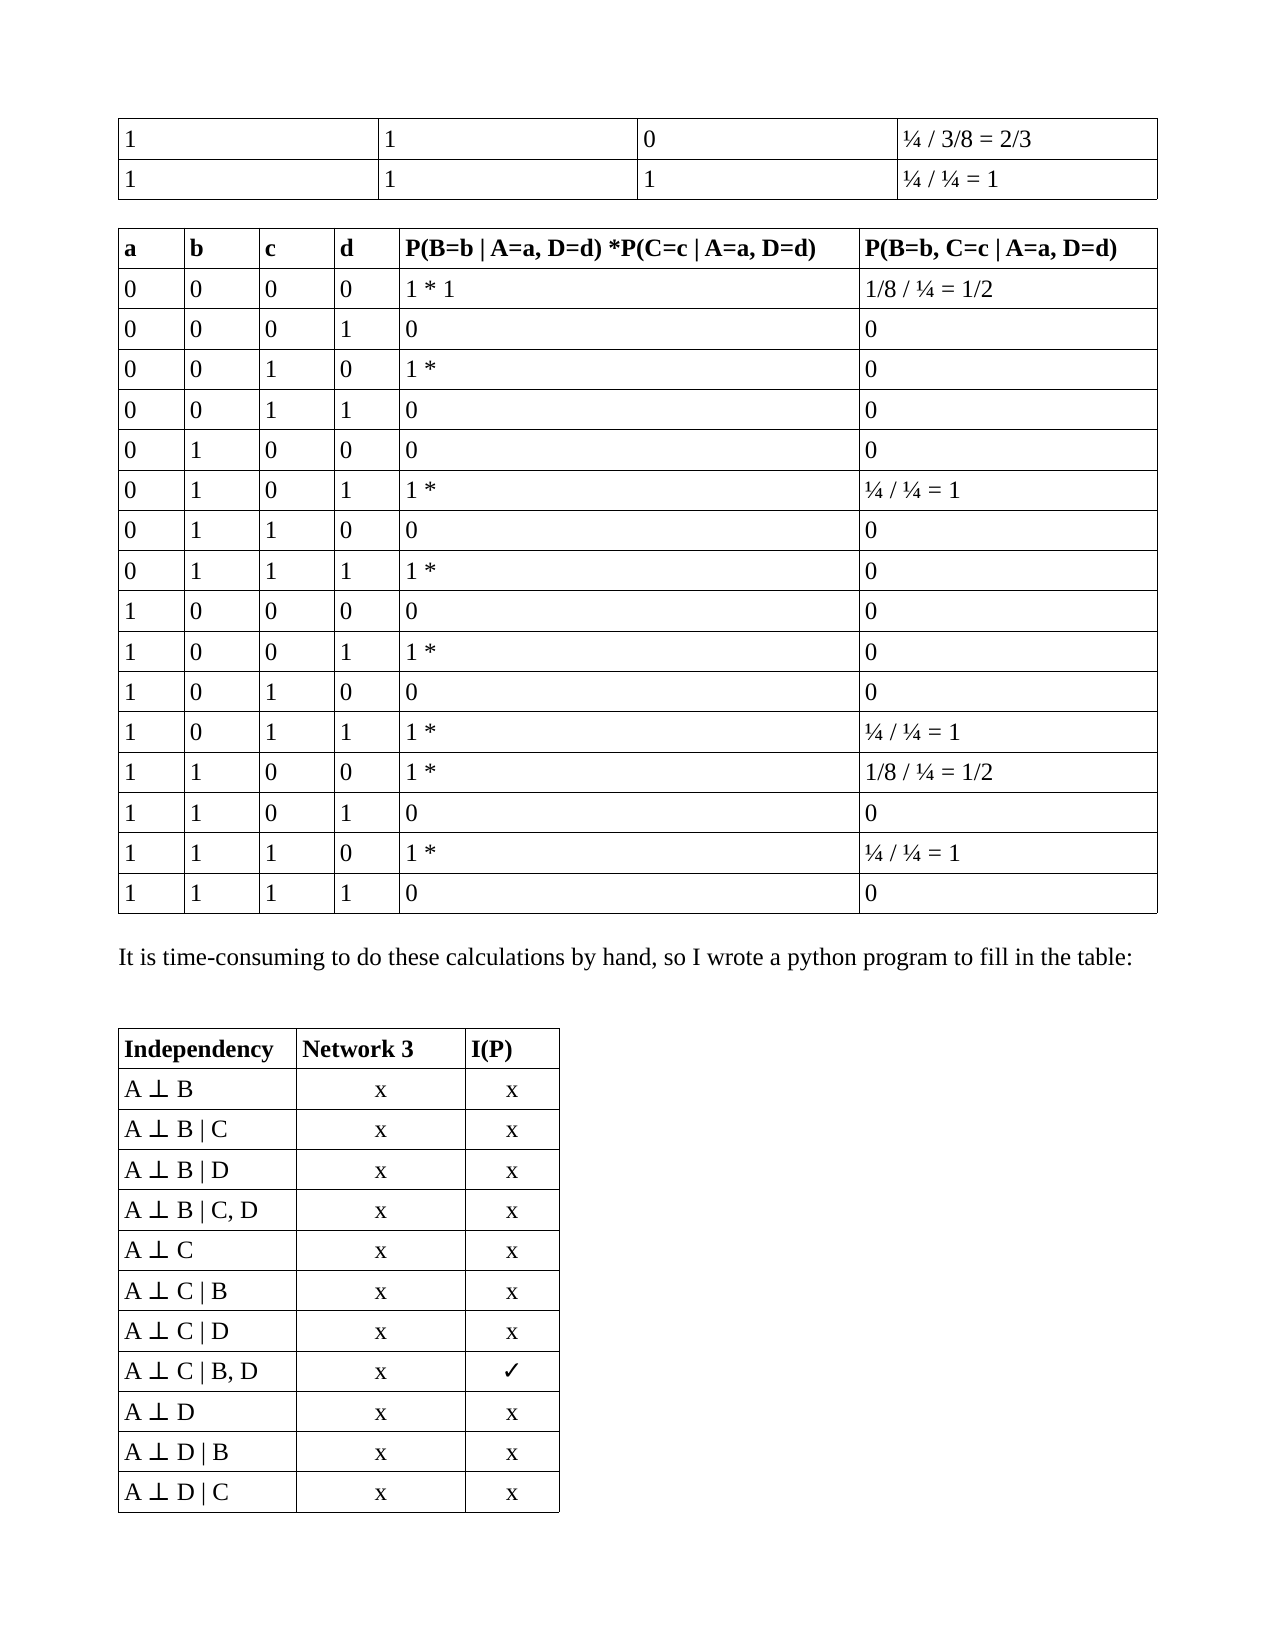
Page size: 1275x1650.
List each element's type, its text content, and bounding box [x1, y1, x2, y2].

table_cell 0 [260, 269, 334, 308]
table_cell 0 [335, 269, 399, 308]
table_cell 1 [260, 511, 334, 550]
table_cell x [297, 1150, 465, 1189]
table_cell 1 [260, 350, 334, 389]
table_cell 1 [260, 390, 334, 429]
table_cell 1 * 1 [400, 269, 859, 308]
table_cell x [466, 1110, 559, 1149]
table_cell 1 [119, 160, 378, 199]
table_cell 1 * [400, 471, 859, 510]
table_cell 1 [119, 793, 184, 832]
table_cell ¼ / ¼ = 1 [860, 833, 1157, 873]
table_header P(B=b, C=c | A=a, D=d) [860, 229, 1157, 268]
table_cell x [466, 1432, 559, 1471]
table_cell 0 [860, 793, 1157, 832]
table_cell x [466, 1271, 559, 1310]
table_cell 1 [185, 753, 259, 792]
table_cell 0 [860, 511, 1157, 550]
table_cell 1 [260, 712, 334, 752]
table_cell 1 [335, 712, 399, 752]
table_cell x [466, 1311, 559, 1351]
table_cell 0 [400, 430, 859, 469]
table_cell 1 * [400, 350, 859, 389]
table_cell 1 [119, 753, 184, 792]
table_cell 0 [119, 309, 184, 348]
table_cell ¼ / 3/8 = 2/3 [898, 119, 1157, 158]
table_cell 0 [860, 430, 1157, 469]
table_cell 1 * [400, 833, 859, 873]
table_cell x [297, 1432, 465, 1471]
table_cell 1 [185, 511, 259, 550]
table_cell 1 [185, 833, 259, 873]
table_cell 0 [260, 430, 334, 469]
table_cell 1 [638, 160, 897, 199]
table_cell 1 [335, 793, 399, 832]
table_cell 0 [185, 632, 259, 671]
table_cell 1 [335, 471, 399, 510]
table_cell 1 [119, 833, 184, 873]
table_cell A ⊥ C | B [119, 1271, 296, 1310]
table_cell 0 [860, 874, 1157, 913]
table_cell 1 [185, 471, 259, 510]
table_cell 0 [119, 390, 184, 429]
table_cell ✓ [466, 1352, 559, 1391]
table_cell 0 [860, 309, 1157, 348]
table_cell 0 [185, 350, 259, 389]
table_cell 0 [860, 632, 1157, 671]
table_cell 0 [185, 672, 259, 711]
table_cell 0 [860, 551, 1157, 590]
table_cell 1 [260, 672, 334, 711]
table_header b [185, 229, 259, 268]
table_header Independency [119, 1029, 296, 1068]
table_header d [335, 229, 399, 268]
table_cell x [297, 1472, 465, 1512]
table_header I(P) [466, 1029, 559, 1068]
table_cell 1 [260, 551, 334, 590]
table_cell 0 [260, 309, 334, 348]
table_cell A ⊥ D | C [119, 1472, 296, 1512]
table_cell 1 * [400, 632, 859, 671]
table_cell x [297, 1271, 465, 1310]
table_cell 0 [335, 511, 399, 550]
table_header a [119, 229, 184, 268]
table_cell 0 [335, 833, 399, 873]
table_cell x [297, 1352, 465, 1391]
table_cell 0 [119, 430, 184, 469]
table_cell 1 [260, 833, 334, 873]
table_cell ¼ / ¼ = 1 [860, 471, 1157, 510]
table_cell 0 [860, 350, 1157, 389]
table_cell 0 [260, 753, 334, 792]
table_cell 0 [119, 511, 184, 550]
table_cell 0 [185, 712, 259, 752]
table_cell 1 * [400, 712, 859, 752]
table_cell A ⊥ D [119, 1392, 296, 1431]
table_cell 0 [860, 390, 1157, 429]
table_cell 1 * [400, 753, 859, 792]
table_cell 0 [185, 591, 259, 631]
table_cell x [466, 1472, 559, 1512]
table_cell x [297, 1231, 465, 1270]
table_cell 1 [185, 430, 259, 469]
table_cell 1 [119, 712, 184, 752]
table_cell 0 [185, 309, 259, 348]
table_cell 1/8 / ¼ = 1/2 [860, 269, 1157, 308]
table_cell 0 [860, 672, 1157, 711]
table_cell 1 [335, 551, 399, 590]
table_cell 0 [335, 350, 399, 389]
table_cell A ⊥ B | D [119, 1150, 296, 1189]
table_cell x [466, 1150, 559, 1189]
table_cell x [466, 1069, 559, 1109]
table_cell 0 [260, 591, 334, 631]
table_cell 1 [119, 874, 184, 913]
table_cell 1 [379, 160, 637, 199]
table_cell 0 [260, 793, 334, 832]
table_cell 0 [400, 672, 859, 711]
table_cell 1 [185, 551, 259, 590]
table_cell 0 [119, 471, 184, 510]
table_cell 0 [335, 753, 399, 792]
table_cell x [297, 1392, 465, 1431]
table_cell 1 [119, 632, 184, 671]
table_cell 1 [185, 793, 259, 832]
table_cell 0 [260, 632, 334, 671]
table_cell 0 [400, 874, 859, 913]
table_cell x [297, 1190, 465, 1229]
table_cell 0 [400, 793, 859, 832]
table_cell 0 [185, 269, 259, 308]
table_cell 0 [400, 591, 859, 631]
table_cell 0 [119, 269, 184, 308]
table_cell 1 [119, 672, 184, 711]
table_cell x [297, 1069, 465, 1109]
table_cell A ⊥ B | C [119, 1110, 296, 1149]
table_cell A ⊥ C | D [119, 1311, 296, 1351]
table_cell 0 [335, 672, 399, 711]
table_cell 0 [335, 591, 399, 631]
table_cell x [466, 1392, 559, 1431]
table_cell 0 [638, 119, 897, 158]
table_cell ¼ / ¼ = 1 [860, 712, 1157, 752]
table_cell 0 [400, 511, 859, 550]
table_cell A ⊥ D | B [119, 1432, 296, 1471]
table_cell 1 [335, 632, 399, 671]
table_cell 0 [260, 471, 334, 510]
table_cell 1 [335, 390, 399, 429]
table_cell 0 [860, 591, 1157, 631]
table_cell 1 [119, 119, 378, 158]
table_cell 0 [185, 390, 259, 429]
table_header c [260, 229, 334, 268]
table_cell 1 [119, 591, 184, 631]
table_cell 1 [335, 309, 399, 348]
table_cell 0 [119, 551, 184, 590]
table_cell 1 [379, 119, 637, 158]
table_cell 1 [185, 874, 259, 913]
table_cell A ⊥ C | B, D [119, 1352, 296, 1391]
table_cell A ⊥ C [119, 1231, 296, 1270]
table_cell A ⊥ B | C, D [119, 1190, 296, 1229]
text It is time-consuming to do these calculations by hand, so I wrote a python program to fill in the table: [118, 942, 1157, 971]
table_cell 1 [335, 874, 399, 913]
table_cell 1/8 / ¼ = 1/2 [860, 753, 1157, 792]
table_header P(B=b | A=a, D=d) *P(C=c | A=a, D=d) [400, 229, 859, 268]
table_cell 1 [260, 874, 334, 913]
table_cell x [466, 1231, 559, 1270]
table_cell x [297, 1311, 465, 1351]
table_cell 0 [119, 350, 184, 389]
table_cell x [297, 1110, 465, 1149]
table_cell 0 [335, 430, 399, 469]
table_cell 0 [400, 309, 859, 348]
table_cell 1 * [400, 551, 859, 590]
table_cell x [466, 1190, 559, 1229]
table_header Network 3 [297, 1029, 465, 1068]
table_cell 0 [400, 390, 859, 429]
table_cell ¼ / ¼ = 1 [898, 160, 1157, 199]
table_cell A ⊥ B [119, 1069, 296, 1109]
